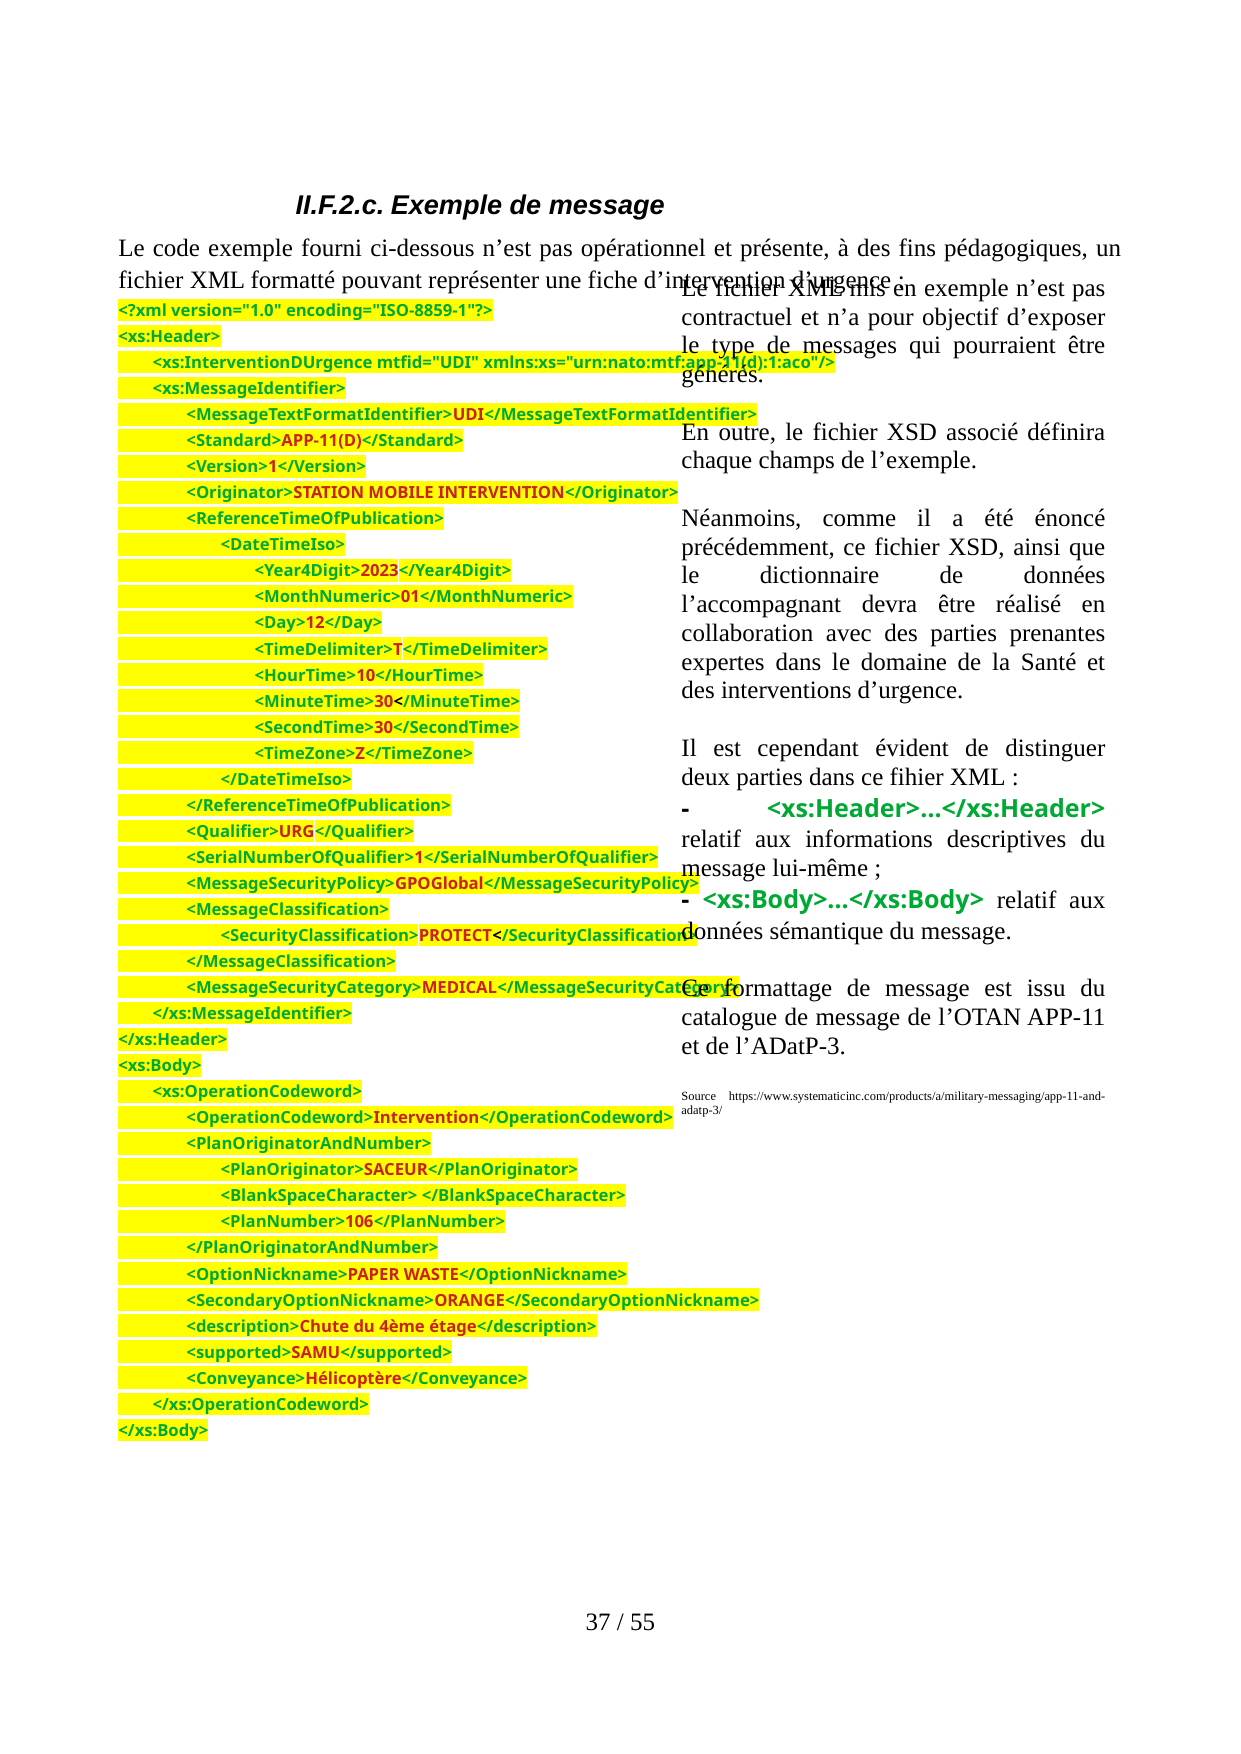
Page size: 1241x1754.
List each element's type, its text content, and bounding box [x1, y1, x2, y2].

text <Standard>APP-11(D)</Standard> [118, 429, 1122, 452]
text <xs:Body> [118, 1054, 1122, 1077]
text <description>Chute du 4ème étage</description> [118, 1314, 1122, 1337]
text <TimeDelimiter>T</TimeDelimiter> [118, 637, 1122, 660]
text <ReferenceTimeOfPublication> [118, 507, 1122, 530]
text <SerialNumberOfQualifier>1</SerialNumberOfQualifier> [118, 846, 1122, 868]
text </xs:MessageIdentifier> [118, 1002, 1122, 1024]
text <MessageClassification> [118, 898, 1122, 920]
text <SecurityClassification>PROTECT</SecurityClassification> [118, 924, 1122, 946]
text <Year4Digit>2023</Year4Digit> [118, 559, 1122, 582]
text <MessageSecurityPolicy>GPOGlobal</MessageSecurityPolicy> [118, 872, 1122, 894]
text <PlanOriginatorAndNumber> [118, 1132, 1122, 1155]
subtitle Exemple de message [118, 189, 1122, 220]
text <OperationCodeword>Intervention</OperationCodeword> [118, 1106, 1122, 1129]
text <OptionNickname>PAPER WASTE</OptionNickname> [118, 1262, 1122, 1285]
text </xs:Header> [118, 1028, 1122, 1051]
text <PlanOriginator>SACEUR</PlanOriginator> [118, 1158, 1122, 1181]
text </xs:OperationCodeword> [118, 1392, 1122, 1415]
text <BlankSpaceCharacter> </BlankSpaceCharacter> [118, 1184, 1122, 1207]
text </MessageClassification> [118, 950, 1122, 972]
text <Version>1</Version> [118, 455, 1122, 478]
text <SecondaryOptionNickname>ORANGE</SecondaryOptionNickname> [118, 1288, 1122, 1311]
text <SecondTime>30</SecondTime> [118, 715, 1122, 738]
text <MinuteTime>30</MinuteTime> [118, 689, 1122, 712]
text <Conveyance>Hélicoptère</Conveyance> [118, 1366, 1122, 1389]
text <xs:MessageIdentifier> [118, 377, 1122, 399]
text <TimeZone>Z</TimeZone> [118, 741, 1122, 764]
text <xs:InterventionDUrgence mtfid="UDI" xmlns:xs="urn:nato:mtf:app-11(d):1:aco"/> [118, 351, 1122, 373]
text </ReferenceTimeOfPublication> [118, 793, 1122, 816]
text <Originator>STATION MOBILE INTERVENTION</Originator> [118, 481, 1122, 504]
text <Qualifier>URG</Qualifier> [118, 819, 1122, 842]
text <MessageTextFormatIdentifier>UDI</MessageTextFormatIdentifier> [118, 403, 1122, 426]
text <HourTime>10</HourTime> [118, 663, 1122, 686]
text <xs:OperationCodeword> [118, 1080, 1122, 1103]
text <DateTimeIso> [118, 533, 1122, 556]
text </PlanOriginatorAndNumber> [118, 1236, 1122, 1259]
text </xs:Body> [118, 1418, 1122, 1441]
text <MessageSecurityCategory>MEDICAL</MessageSecurityCategory> [118, 976, 1122, 998]
text <supported>SAMU</supported> [118, 1340, 1122, 1363]
text <?xml version="1.0" encoding="ISO-8859-1"?> [118, 299, 1122, 321]
text <Day>12</Day> [118, 611, 1122, 634]
text </DateTimeIso> [118, 767, 1122, 790]
text <MonthNumeric>01</MonthNumeric> [118, 585, 1122, 608]
text Le code exemple fourni ci-dessous n’est pas opérationnel et présente, à des fins pédagogiques, un fichier XML formatté pouvant représenter une fiche d’intervention d’urgence : [118, 233, 1122, 294]
text <PlanNumber>106</PlanNumber> [118, 1210, 1122, 1233]
text <xs:Header> [118, 325, 1122, 347]
